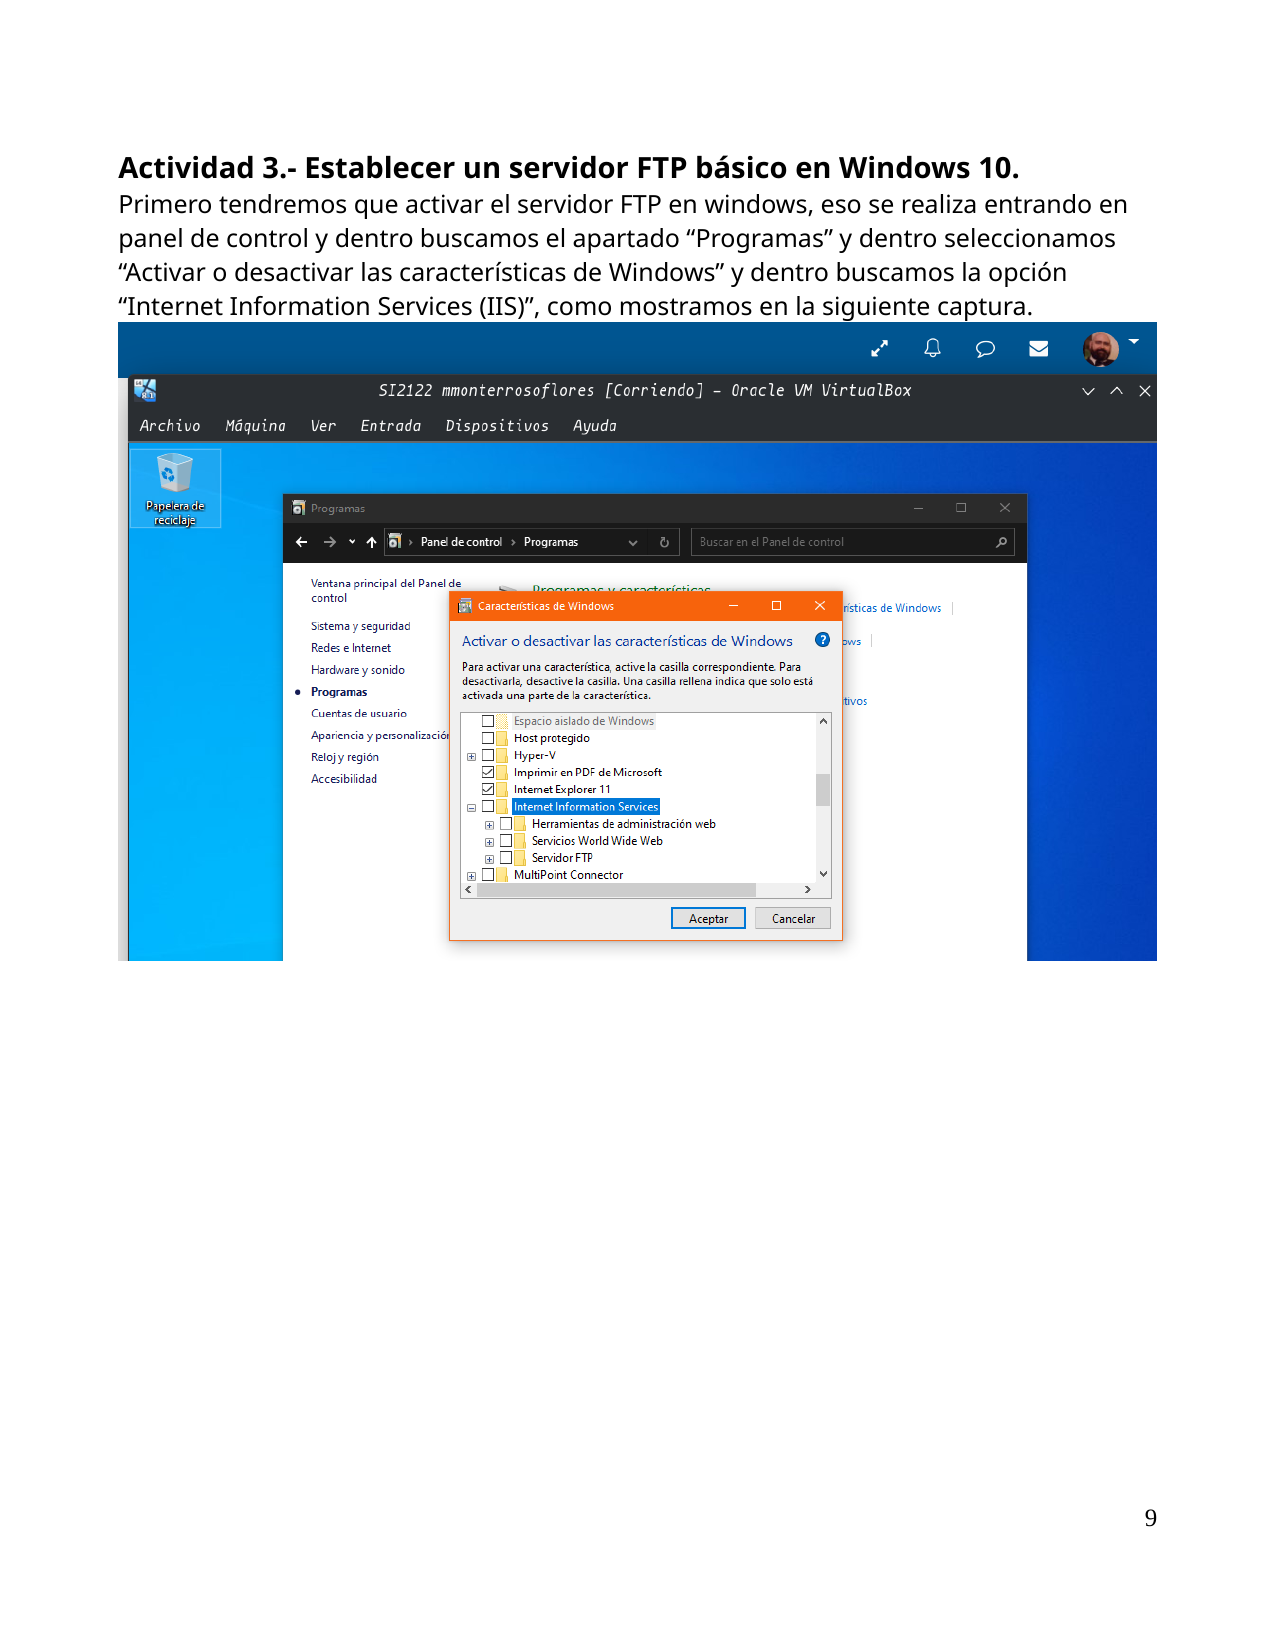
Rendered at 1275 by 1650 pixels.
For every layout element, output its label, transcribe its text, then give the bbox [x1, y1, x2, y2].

picture [118, 322, 1157, 961]
text Primero tendremos que activar el servidor FTP en windows, eso se realiza entrando en panel de control y dentro buscamos el apartado “Programas” y dentro seleccionamos “Activar o desactivar las características de Windows” y dentro buscamos la opción “Internet Information Services (IIS)”, como mostramos en la siguiente captura. [118, 187, 1157, 322]
text Actividad 3.- Establecer un servidor FTP básico en Windows 10. [118, 147, 1157, 187]
table_header [118, 961, 1157, 989]
